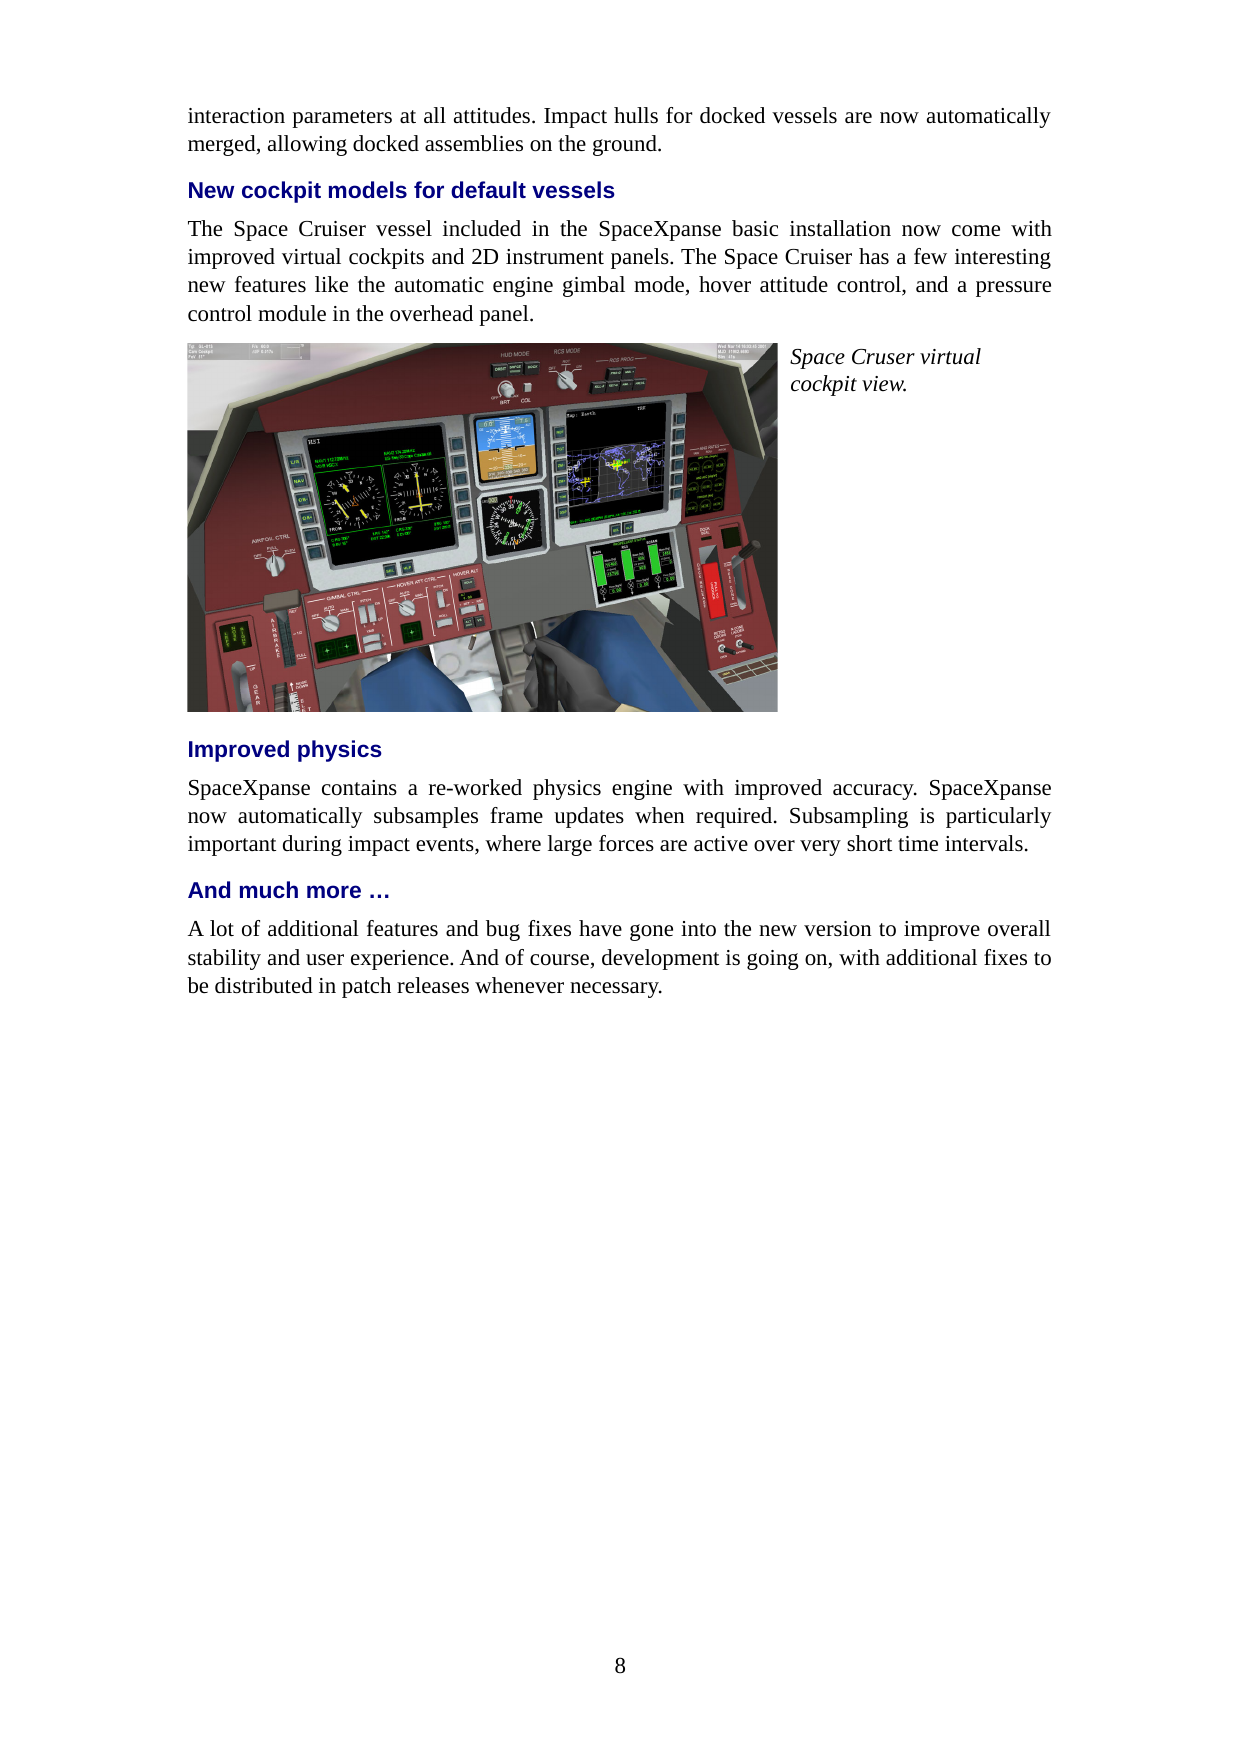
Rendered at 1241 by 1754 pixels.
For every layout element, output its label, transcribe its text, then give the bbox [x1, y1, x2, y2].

subtitle Improved physics [187, 346, 1053, 762]
picture [187, 343, 778, 712]
subtitle New cockpit models for default vessels [187, 177, 1053, 203]
text SpaceXpanse contains a re-worked physics engine with improved accuracy. SpaceXpanse now automatically subsamples frame updates when required. Subsampling is particularly important during impact events, where large forces are active over very short time intervals. [187, 773, 1053, 858]
text A lot of additional features and bug fixes have gone into the new version to improve overall stability and user experience. And of course, development is going on, with additional fixes to be distributed in patch releases whenever necessary. [187, 914, 1053, 999]
text The Space Cruiser vessel included in the SpaceXpanse basic installation now come with improved virtual cockpits and 2D instrument panels. The Space Cruiser has a few interesting new features like the automatic engine gimbal mode, hover attitude control, and a pressure control module in the overhead panel. [187, 213, 1053, 327]
text interaction parameters at all attitudes. Impact hulls for docked vessels are now automatically merged, allowing docked assemblies on the ground. [187, 100, 1053, 157]
subtitle And much more … [187, 877, 1053, 903]
